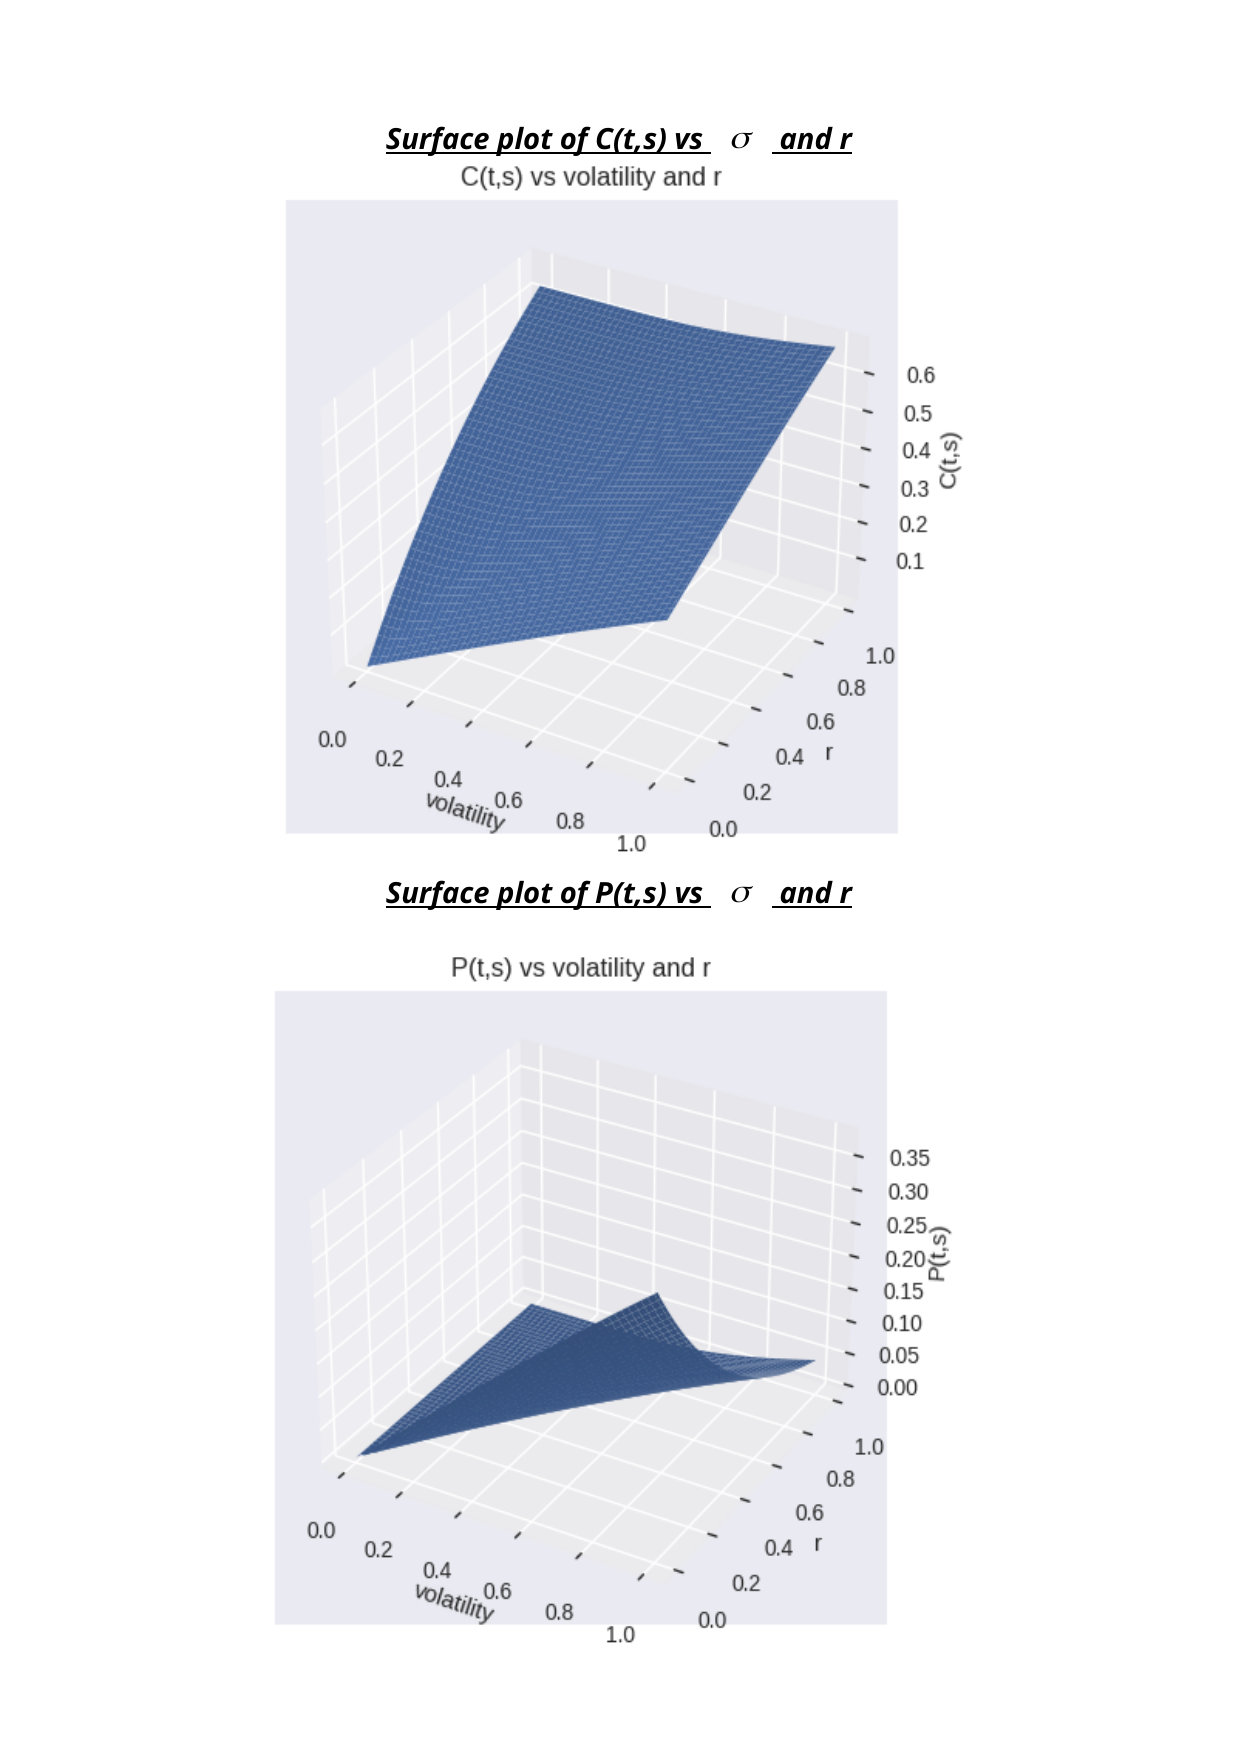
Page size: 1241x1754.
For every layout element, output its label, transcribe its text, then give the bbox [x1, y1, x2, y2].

text Surface plot of P(t,s) vs and r [118, 872, 1122, 912]
picture [252, 949, 966, 1649]
text Surface plot of C(t,s) vs and r [118, 118, 1122, 158]
picture [263, 157, 977, 858]
